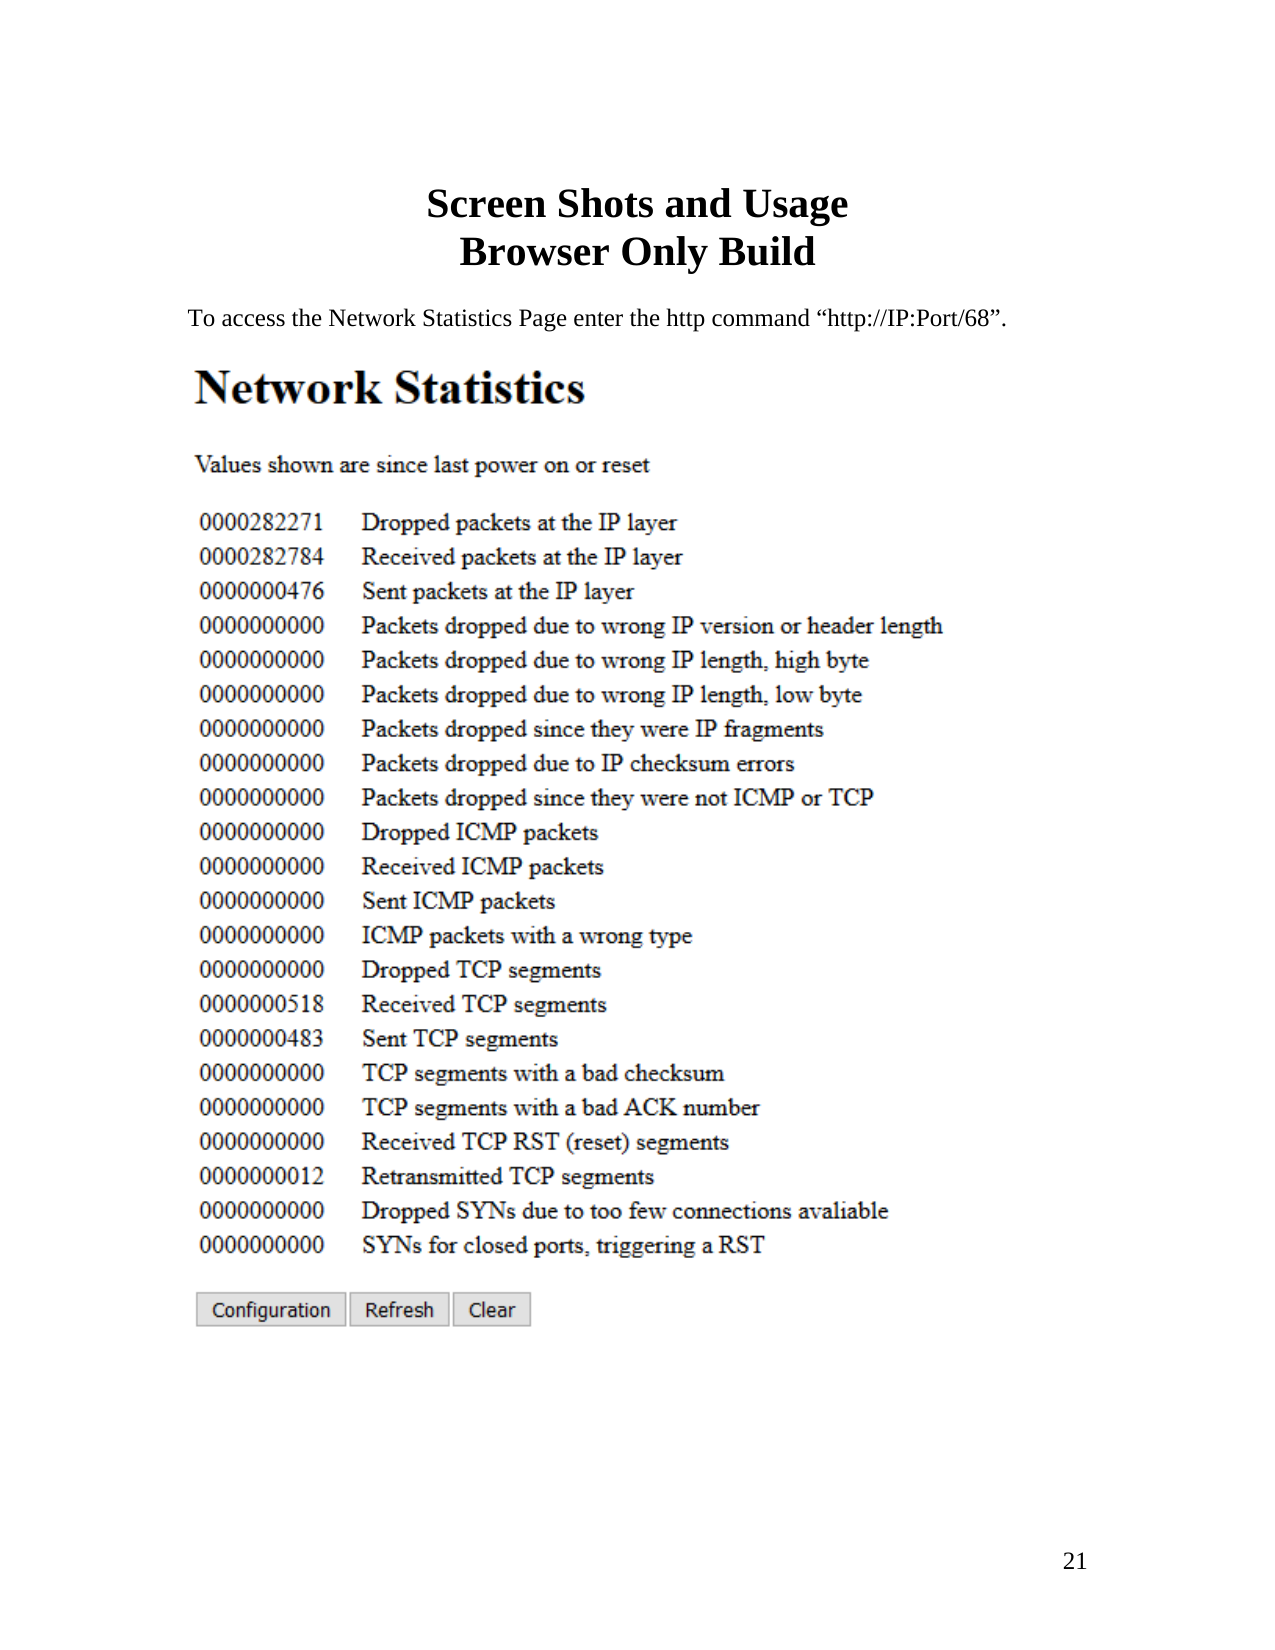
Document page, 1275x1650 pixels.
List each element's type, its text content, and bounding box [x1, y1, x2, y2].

picture [187, 360, 979, 1344]
text Browser Only Build [187, 227, 1087, 274]
text To access the Network Statistics Page enter the http command “http://IP:Port/68”. [187, 303, 1087, 332]
text Screen Shots and Usage [187, 179, 1087, 227]
